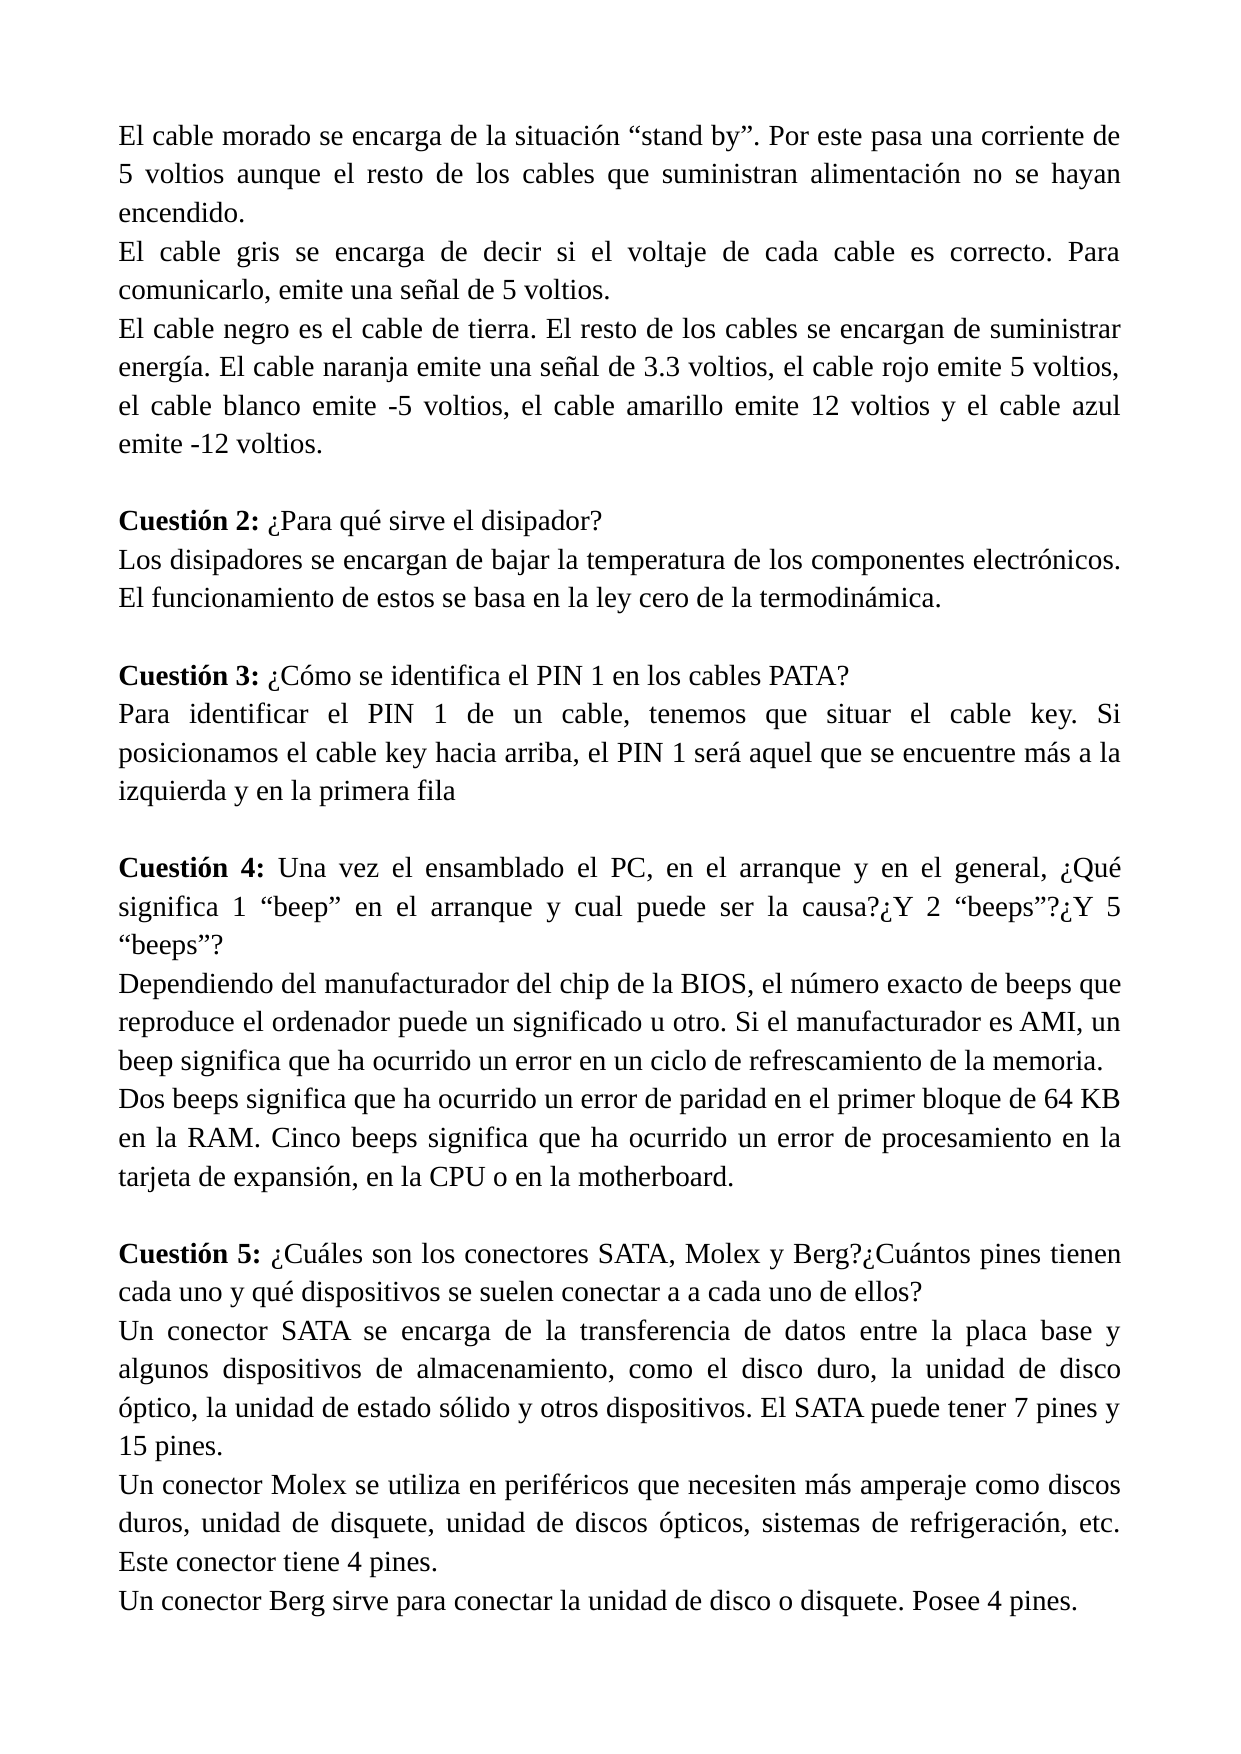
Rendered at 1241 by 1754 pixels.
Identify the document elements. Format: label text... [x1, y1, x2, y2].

text Para identificar el PIN 1 de un cable, tenemos que situar el cable key. Si posicionamos el cable key hacia arriba, el PIN 1 será aquel que se encuentre más a la izquierda y en la primera fila [118, 696, 1122, 807]
text Dependiendo del manufacturador del chip de la BIOS, el número exacto de beeps que reproduce el ordenador puede un significado u otro. Si el manufacturador es AMI, un beep significa que ha ocurrido un error en un ciclo de refrescamiento de la memoria. [118, 966, 1122, 1077]
text Un conector Molex se utiliza en periféricos que necesiten más amperaje como discos duros, unidad de disquete, unidad de discos ópticos, sistemas de refrigeración, etc. Este conector tiene 4 pines. [118, 1467, 1122, 1578]
text Dos beeps significa que ha ocurrido un error de paridad en el primer bloque de 64 KB en la RAM. Cinco beeps significa que ha ocurrido un error de procesamiento en la tarjeta de expansión, en la CPU o en la motherboard. [118, 1082, 1122, 1192]
text Un conector SATA se encarga de la transferencia de datos entre la placa base y algunos dispositivos de almacenamiento, como el disco duro, la unidad de disco óptico, la unidad de estado sólido y otros dispositivos. El SATA puede tener 7 pines y 15 pines. [118, 1313, 1122, 1462]
text Los disipadores se encargan de bajar la temperatura de los componentes electrónicos. El funcionamiento de estos se basa en la ley cero de la termodinámica. [118, 542, 1122, 614]
text Cuestión 3: ¿Cómo se identifica el PIN 1 en los cables PATA? [118, 658, 1122, 691]
text Cuestión 5: ¿Cuáles son los conectores SATA, Molex y Berg?¿Cuántos pines tienen cada uno y qué dispositivos se suelen conectar a a cada uno de ellos? [118, 1236, 1122, 1308]
text El cable gris se encarga de decir si el voltaje de cada cable es correcto. Para comunicarlo, emite una señal de 5 voltios. [118, 234, 1122, 306]
text El cable negro es el cable de tierra. El resto de los cables se encargan de suministrar energía. El cable naranja emite una señal de 3.3 voltios, el cable rojo emite 5 voltios, el cable blanco emite -5 voltios, el cable amarillo emite 12 voltios y el cable azul emite -12 voltios. [118, 311, 1122, 460]
text Cuestión 2: ¿Para qué sirve el disipador? [118, 503, 1122, 537]
text Un conector Berg sirve para conectar la unidad de disco o disquete. Posee 4 pines. [118, 1583, 1122, 1616]
text Cuestión 4: Una vez el ensamblado el PC, en el arranque y en el general, ¿Qué significa 1 “beep” en el arranque y cual puede ser la causa?¿Y 2 “beeps”?¿Y 5 “beeps”? [118, 850, 1122, 961]
text El cable morado se encarga de la situación “stand by”. Por este pasa una corriente de 5 voltios aunque el resto de los cables que suministran alimentación no se hayan encendido. [118, 118, 1122, 229]
